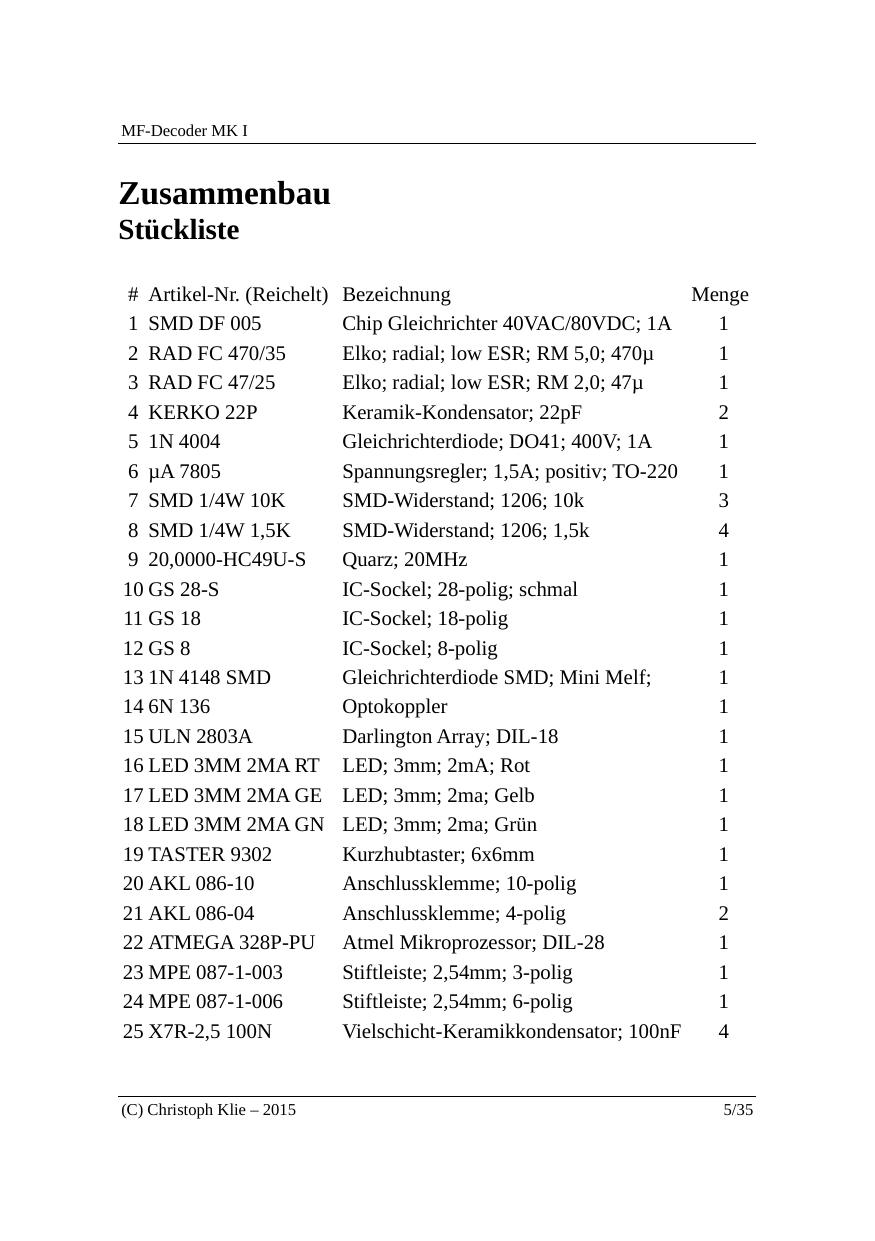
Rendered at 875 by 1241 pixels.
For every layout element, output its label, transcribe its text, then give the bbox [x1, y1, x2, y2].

table_cell 22 [118, 928, 148, 957]
table_cell 1 [691, 839, 756, 869]
table_cell 1 [691, 869, 756, 898]
table_cell 20,0000-HC49U-S [148, 544, 342, 574]
table_cell KERKO 22P [148, 397, 342, 426]
table_cell Kurzhubtaster; 6x6mm [342, 839, 691, 869]
table_cell 18 [118, 810, 148, 839]
table_cell LED; 3mm; 2mA; Rot [342, 751, 691, 780]
table_cell 1N 4148 SMD [148, 662, 342, 692]
table_cell IC-Sockel; 18-polig [342, 603, 691, 633]
table_cell 1 [691, 780, 756, 810]
table_cell 4 [691, 1016, 756, 1046]
table_cell 1 [691, 662, 756, 692]
table_cell AKL 086-10 [148, 869, 342, 898]
table_cell LED 3MM 2MA GN [148, 810, 342, 839]
table_cell 11 [118, 603, 148, 633]
table_cell 16 [118, 751, 148, 780]
table_cell 1 [691, 426, 756, 456]
table_cell 1 [691, 810, 756, 839]
table_cell SMD 1/4W 10K [148, 485, 342, 515]
table_cell 1 [691, 987, 756, 1016]
table_cell 4 [118, 397, 148, 426]
table_cell 2 [691, 397, 756, 426]
table_cell 5 [118, 426, 148, 456]
table_cell 1 [691, 603, 756, 633]
table_cell 9 [118, 544, 148, 574]
table_cell GS 18 [148, 603, 342, 633]
table_cell Keramik-Kondensator; 22pF [342, 397, 691, 426]
table_cell 1 [691, 574, 756, 603]
table_cell 21 [118, 898, 148, 928]
table_cell TASTER 9302 [148, 839, 342, 869]
table_cell Darlington Array; DIL-18 [342, 721, 691, 751]
table_cell LED; 3mm; 2ma; Gelb [342, 780, 691, 810]
table_cell 8 [118, 515, 148, 544]
table_cell Anschlussklemme; 10-polig [342, 869, 691, 898]
table_cell SMD-Widerstand; 1206; 1,5k [342, 515, 691, 544]
table_cell 1 [691, 309, 756, 338]
table_cell 3 [118, 368, 148, 397]
table_cell IC-Sockel; 8-polig [342, 633, 691, 662]
table_cell ATMEGA 328P-PU [148, 928, 342, 957]
table_cell 1 [691, 928, 756, 957]
table_cell 24 [118, 987, 148, 1016]
table_cell 20 [118, 869, 148, 898]
table_cell RAD FC 470/35 [148, 338, 342, 367]
table_cell 13 [118, 662, 148, 692]
table_cell LED 3MM 2MA GE [148, 780, 342, 810]
table_cell 14 [118, 692, 148, 721]
table_cell 23 [118, 957, 148, 987]
table_cell LED 3MM 2MA RT [148, 751, 342, 780]
table_cell SMD-Widerstand; 1206; 10k [342, 485, 691, 515]
table_cell 17 [118, 780, 148, 810]
table_cell RAD FC 47/25 [148, 368, 342, 397]
table_cell µA 7805 [148, 456, 342, 485]
table_cell IC-Sockel; 28-polig; schmal [342, 574, 691, 603]
table_cell Atmel Mikroprozessor; DIL-28 [342, 928, 691, 957]
table_cell SMD 1/4W 1,5K [148, 515, 342, 544]
table_cell 19 [118, 839, 148, 869]
table_cell 6 [118, 456, 148, 485]
table_cell 1N 4004 [148, 426, 342, 456]
table_cell 1 [691, 456, 756, 485]
table_cell GS 28-S [148, 574, 342, 603]
table_cell X7R-2,5 100N [148, 1016, 342, 1046]
table_cell LED; 3mm; 2ma; Grün [342, 810, 691, 839]
table_cell 2 [118, 338, 148, 367]
table_cell Vielschicht-Keramikkondensator; 100nF [342, 1016, 691, 1046]
text Stückliste [118, 212, 756, 246]
table_header Menge [691, 279, 756, 308]
table_cell SMD DF 005 [148, 309, 342, 338]
table_cell Spannungsregler; 1,5A; positiv; TO-220 [342, 456, 691, 485]
table_cell 1 [691, 544, 756, 574]
table_cell 3 [691, 485, 756, 515]
table_cell 6N 136 [148, 692, 342, 721]
table_cell Stiftleiste; 2,54mm; 6-polig [342, 987, 691, 1016]
table_cell 1 [691, 692, 756, 721]
table_cell 15 [118, 721, 148, 751]
table_cell Optokoppler [342, 692, 691, 721]
text Zusammenbau [118, 174, 756, 212]
table_cell GS 8 [148, 633, 342, 662]
table_cell Anschlussklemme; 4-polig [342, 898, 691, 928]
table_cell ULN 2803A [148, 721, 342, 751]
table_cell Chip Gleichrichter 40VAC/80VDC; 1A [342, 309, 691, 338]
table_cell 12 [118, 633, 148, 662]
table_cell 10 [118, 574, 148, 603]
table_cell 1 [691, 633, 756, 662]
table_cell 1 [691, 957, 756, 987]
table_cell Quarz; 20MHz [342, 544, 691, 574]
table_cell 1 [691, 368, 756, 397]
table_cell 1 [691, 338, 756, 367]
table_cell Gleichrichterdiode SMD; Mini Melf; [342, 662, 691, 692]
table_cell 4 [691, 515, 756, 544]
table_cell 1 [118, 309, 148, 338]
table_cell 7 [118, 485, 148, 515]
table_cell Stiftleiste; 2,54mm; 3-polig [342, 957, 691, 987]
table_cell MPE 087-1-003 [148, 957, 342, 987]
table_cell 1 [691, 721, 756, 751]
table_cell AKL 086-04 [148, 898, 342, 928]
table_cell 1 [691, 751, 756, 780]
table_cell 2 [691, 898, 756, 928]
table_cell MPE 087-1-006 [148, 987, 342, 1016]
table_cell Gleichrichterdiode; DO41; 400V; 1A [342, 426, 691, 456]
table_cell Elko; radial; low ESR; RM 2,0; 47µ [342, 368, 691, 397]
table_cell Elko; radial; low ESR; RM 5,0; 470µ [342, 338, 691, 367]
table_header Bezeichnung [342, 279, 691, 308]
table_header Artikel-Nr. (Reichelt) [148, 279, 342, 308]
table_cell 25 [118, 1016, 148, 1046]
table_header # [118, 279, 148, 308]
